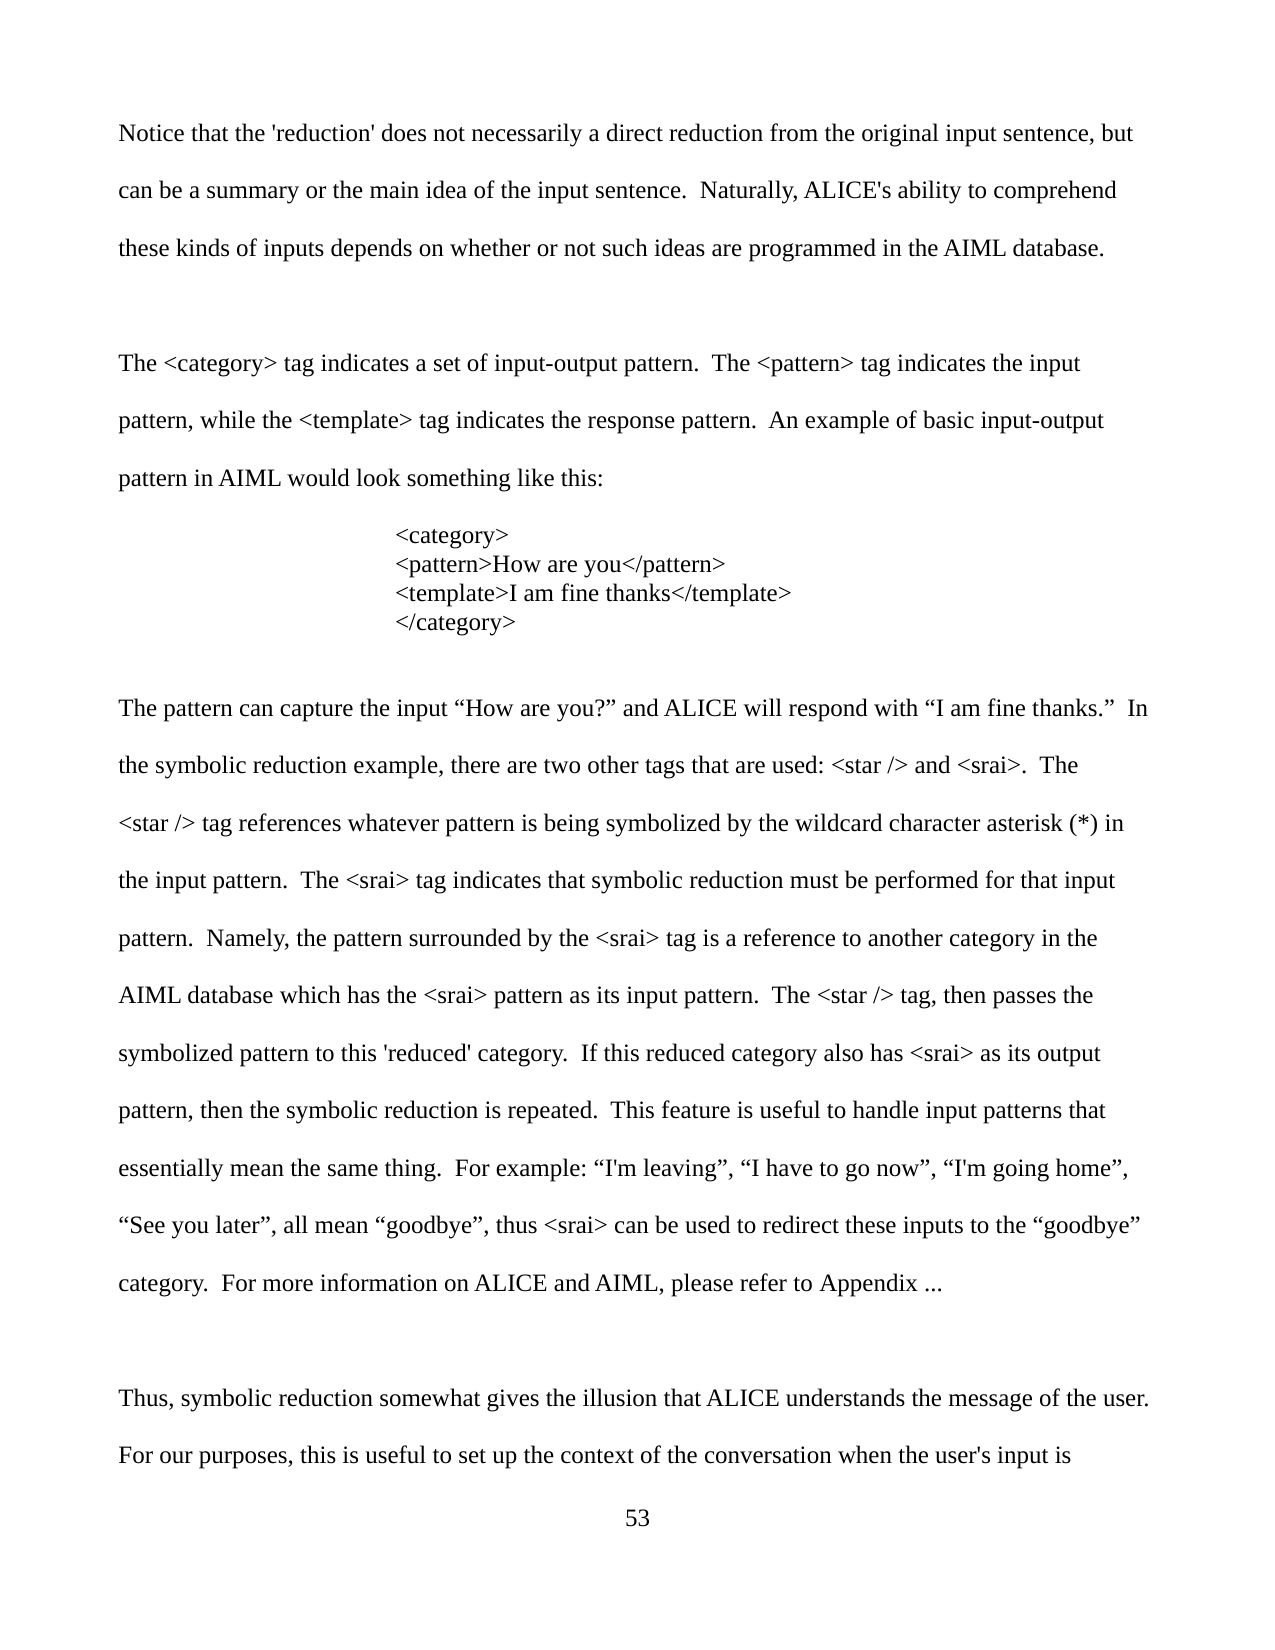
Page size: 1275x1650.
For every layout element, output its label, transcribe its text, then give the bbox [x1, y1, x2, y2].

text The <category> tag indicates a set of input-output pattern. The <pattern> tag indicates the input pattern, while the <template> tag indicates the response pattern. An example of basic input-output pattern in AIML would look something like this: [118, 348, 1157, 492]
text Notice that the 'reduction' does not necessarily a direct reduction from the original input sentence, but can be a summary or the main idea of the input sentence. Naturally, ALICE's ability to comprehend these kinds of inputs depends on whether or not such ideas are programmed in the AIML database. [118, 118, 1157, 262]
text The pattern can capture the input “How are you?” and ALICE will respond with “I am fine thanks.” In the symbolic reduction example, there are two other tags that are used: <star /> and <srai>. The <star /> tag references whatever pattern is being symbolized by the wildcard character asterisk (*) in the input pattern. The <srai> tag indicates that symbolic reduction must be performed for that input pattern. Namely, the pattern surrounded by the <srai> tag is a reference to another category in the AIML database which has the <srai> pattern as its input pattern. The <star /> tag, then passes the symbolized pattern to this 'reduced' category. If this reduced category also has <srai> as its output pattern, then the symbolic reduction is repeated. This feature is useful to handle input patterns that essentially mean the same thing. For example: “I'm leaving”, “I have to go now”, “I'm going home”, “See you later”, all mean “goodbye”, thus <srai> can be used to redirect these inputs to the “goodbye” category. For more information on ALICE and AIML, please refer to Appendix ... [118, 693, 1157, 1297]
table_header <category> <pattern>How are you</pattern> <template>I am fine thanks</template> </category> [395, 521, 880, 636]
text Thus, symbolic reduction somewhat gives the illusion that ALICE understands the message of the user. For our purposes, this is useful to set up the context of the conversation when the user's input is [118, 1383, 1157, 1469]
